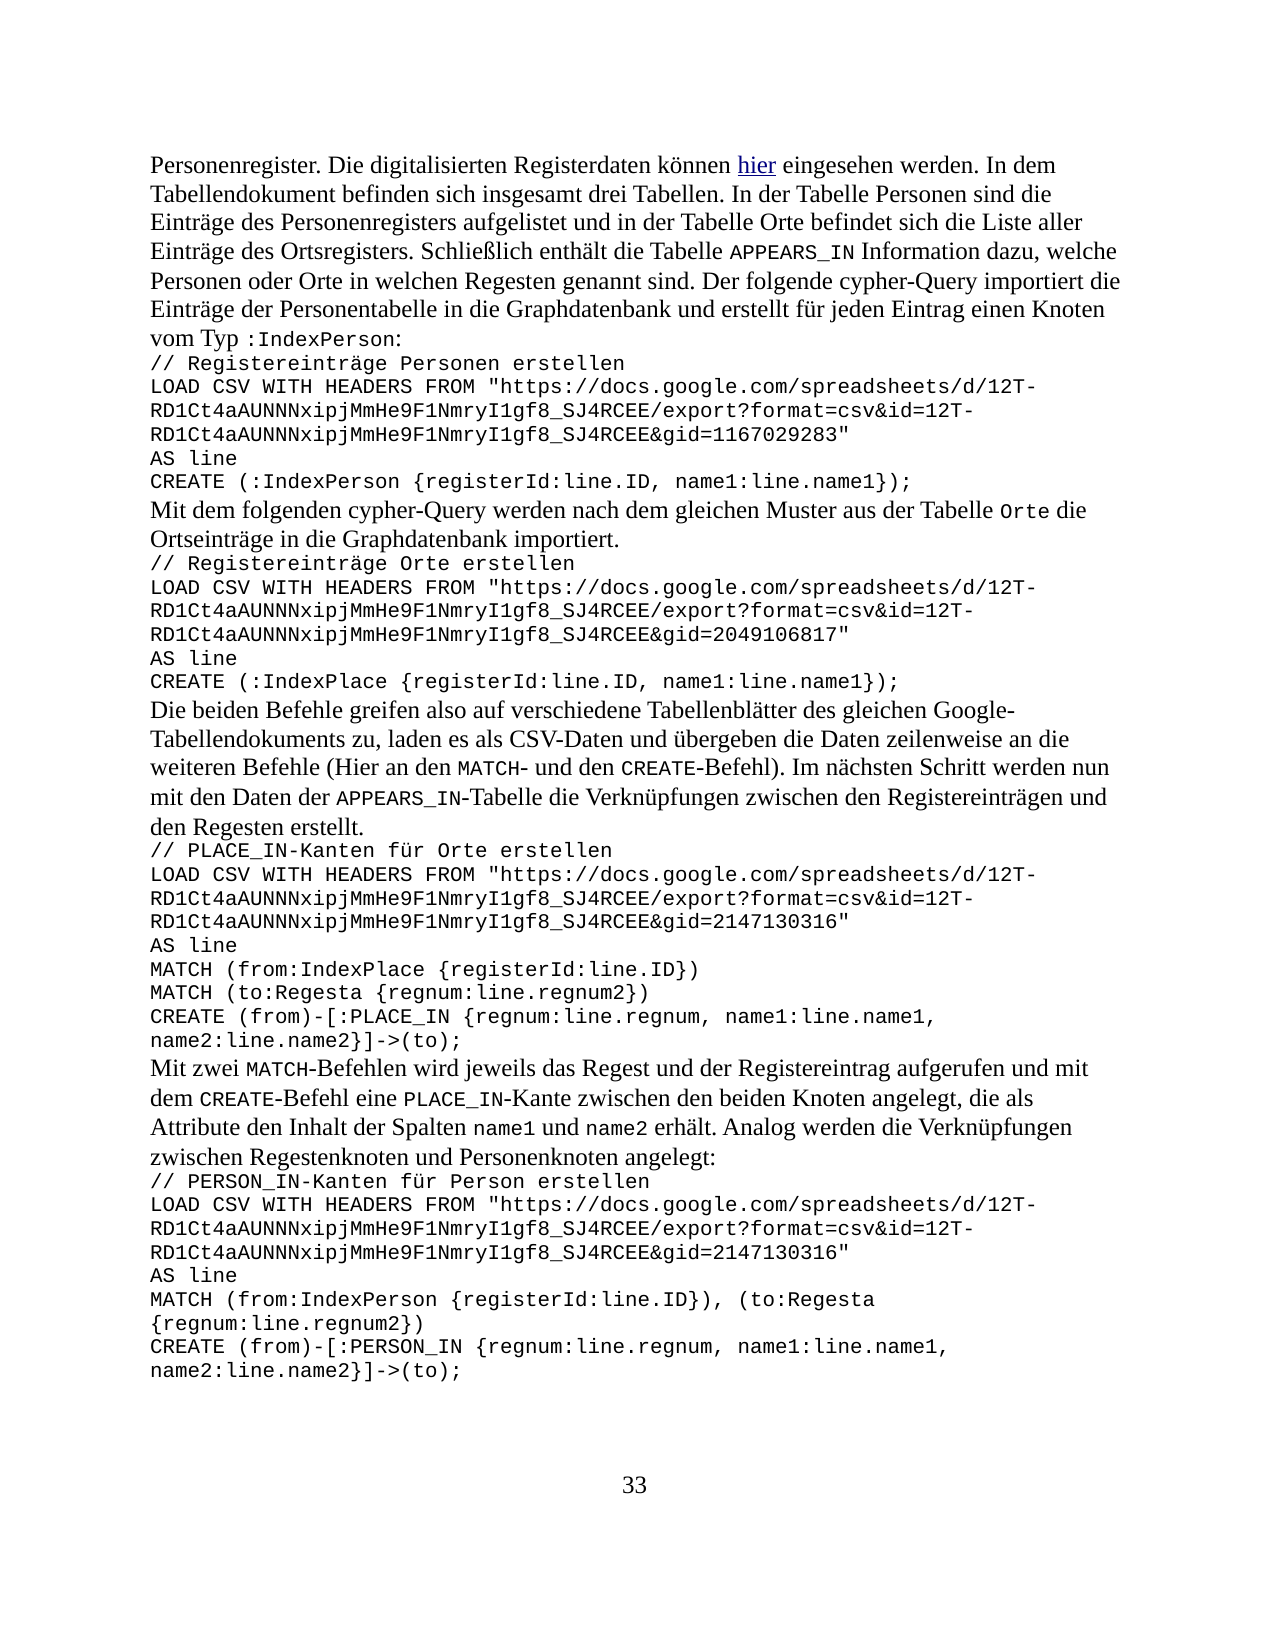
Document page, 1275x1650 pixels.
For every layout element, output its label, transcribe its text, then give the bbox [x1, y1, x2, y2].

text MATCH (from:IndexPlace {registerId:line.ID}) [150, 959, 1125, 982]
text LOAD CSV WITH HEADERS FROM "https://docs.google.com/spreadsheets/d/12T-RD1Ct4aAUNNNxipjMmHe9F1NmryI1gf8_SJ4RCEE/export?format=csv&id=12T-RD1Ct4aAUNNNxipjMmHe9F1NmryI1gf8_SJ4RCEE&gid=2147130316" [150, 1194, 1125, 1265]
text // Registereinträge Personen erstellen [150, 353, 1125, 377]
text AS line [150, 447, 1125, 471]
text Mit dem folgenden cypher-Query werden nach dem gleichen Muster aus der Tabelle Orte die Ortseinträge in die Graphdatenbank importiert. [150, 495, 1125, 553]
text CREATE (:IndexPerson {registerId:line.ID, name1:line.name1}); [150, 471, 1125, 495]
text MATCH (from:IndexPerson {registerId:line.ID}), (to:Regesta {regnum:line.regnum2}) [150, 1289, 1125, 1336]
text // Registereinträge Orte erstellen [150, 553, 1125, 577]
text LOAD CSV WITH HEADERS FROM "https://docs.google.com/spreadsheets/d/12T-RD1Ct4aAUNNNxipjMmHe9F1NmryI1gf8_SJ4RCEE/export?format=csv&id=12T-RD1Ct4aAUNNNxipjMmHe9F1NmryI1gf8_SJ4RCEE&gid=2147130316" [150, 864, 1125, 935]
text Personenregister. Die digitalisierten Registerdaten können hier eingesehen werden. In dem Tabellendokument befinden sich insgesamt drei Tabellen. In der Tabelle Personen sind die Einträge des Personenregisters aufgelistet und in der Tabelle Orte befindet sich die Liste aller Einträge des Ortsregisters. Schließlich enthält die Tabelle APPEARS_IN Information dazu, welche Personen oder Orte in welchen Regesten genannt sind. Der folgende cypher-Query importiert die Einträge der Personentabelle in die Graphdatenbank und erstellt für jeden Eintrag einen Knoten vom Typ :IndexPerson: [150, 150, 1125, 353]
text // PERSON_IN-Kanten für Person erstellen [150, 1171, 1125, 1194]
text AS line [150, 1265, 1125, 1289]
text Mit zwei MATCH-Befehlen wird jeweils das Regest und der Registereintrag aufgerufen und mit dem CREATE-Befehl eine PLACE_IN-Kante zwischen den beiden Knoten angelegt, die als Attribute den Inhalt der Spalten name1 und name2 erhält. Analog werden die Verknüpfungen zwischen Regestenknoten und Personenknoten angelegt: [150, 1053, 1125, 1171]
text CREATE (from)-[:PERSON_IN {regnum:line.regnum, name1:line.name1, name2:line.name2}]->(to); [150, 1336, 1125, 1383]
text MATCH (to:Regesta {regnum:line.regnum2}) [150, 982, 1125, 1006]
text // PLACE_IN-Kanten für Orte erstellen [150, 840, 1125, 864]
text AS line [150, 935, 1125, 959]
text LOAD CSV WITH HEADERS FROM "https://docs.google.com/spreadsheets/d/12T-RD1Ct4aAUNNNxipjMmHe9F1NmryI1gf8_SJ4RCEE/export?format=csv&id=12T-RD1Ct4aAUNNNxipjMmHe9F1NmryI1gf8_SJ4RCEE&gid=1167029283" [150, 377, 1125, 447]
text LOAD CSV WITH HEADERS FROM "https://docs.google.com/spreadsheets/d/12T-RD1Ct4aAUNNNxipjMmHe9F1NmryI1gf8_SJ4RCEE/export?format=csv&id=12T-RD1Ct4aAUNNNxipjMmHe9F1NmryI1gf8_SJ4RCEE&gid=2049106817" [150, 577, 1125, 648]
text Die beiden Befehle greifen also auf verschiedene Tabellenblätter des gleichen Google-Tabellendokuments zu, laden es als CSV-Daten und übergeben die Daten zeilenweise an die weiteren Befehle (Hier an den MATCH- und den CREATE-Befehl). Im nächsten Schritt werden nun mit den Daten der APPEARS_IN-Tabelle die Verknüpfungen zwischen den Registereinträgen und den Regesten erstellt. [150, 695, 1125, 840]
text CREATE (:IndexPlace {registerId:line.ID, name1:line.name1}); [150, 671, 1125, 695]
text CREATE (from)-[:PLACE_IN {regnum:line.regnum, name1:line.name1, name2:line.name2}]->(to); [150, 1006, 1125, 1053]
text AS line [150, 648, 1125, 671]
